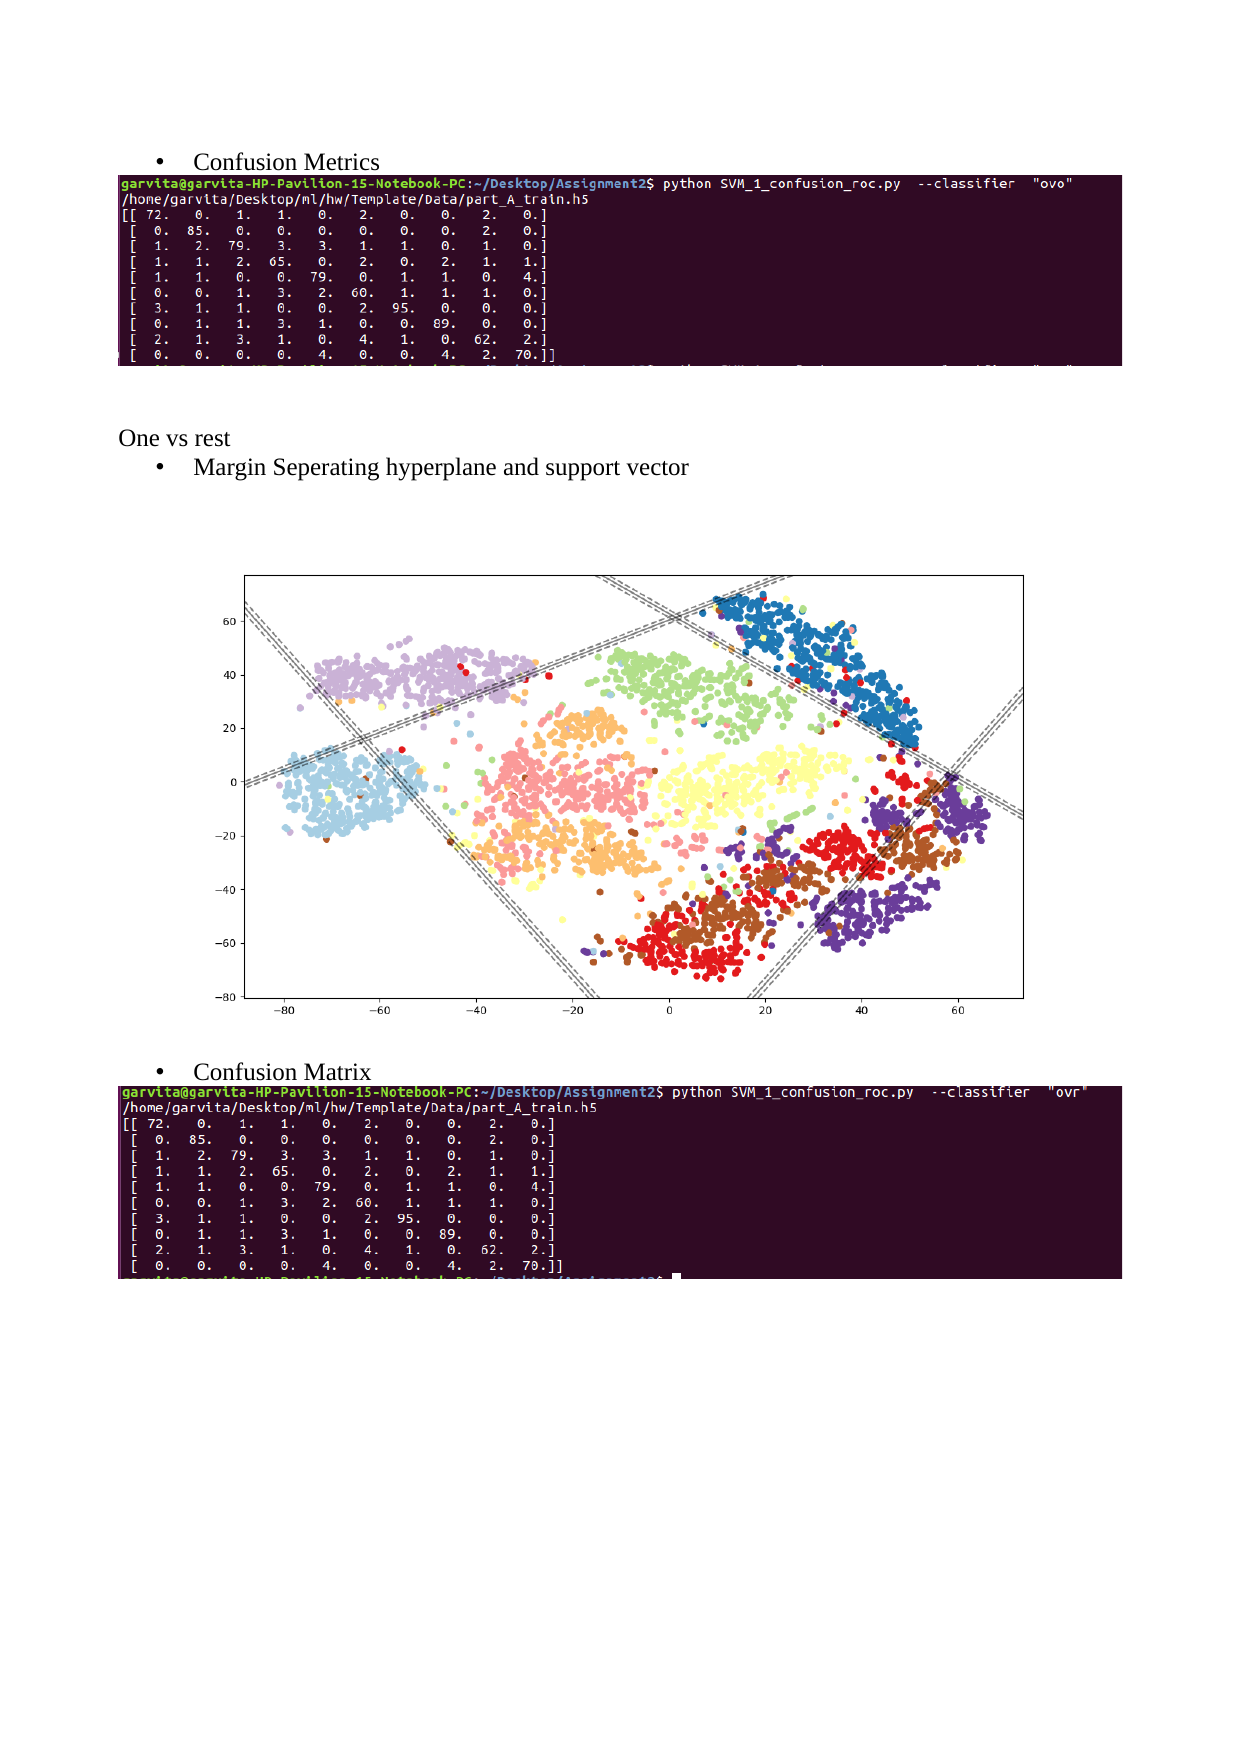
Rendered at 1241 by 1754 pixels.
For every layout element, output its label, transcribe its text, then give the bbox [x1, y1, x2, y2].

list Confusion Matrix [156, 1058, 1122, 1086]
list Confusion Metrics [156, 147, 1122, 175]
list Margin Seperating hyperplane and support vector [156, 452, 1122, 481]
picture [118, 175, 1123, 366]
text One vs rest [118, 423, 1122, 452]
picture [118, 1086, 1123, 1279]
picture [118, 509, 1123, 1058]
